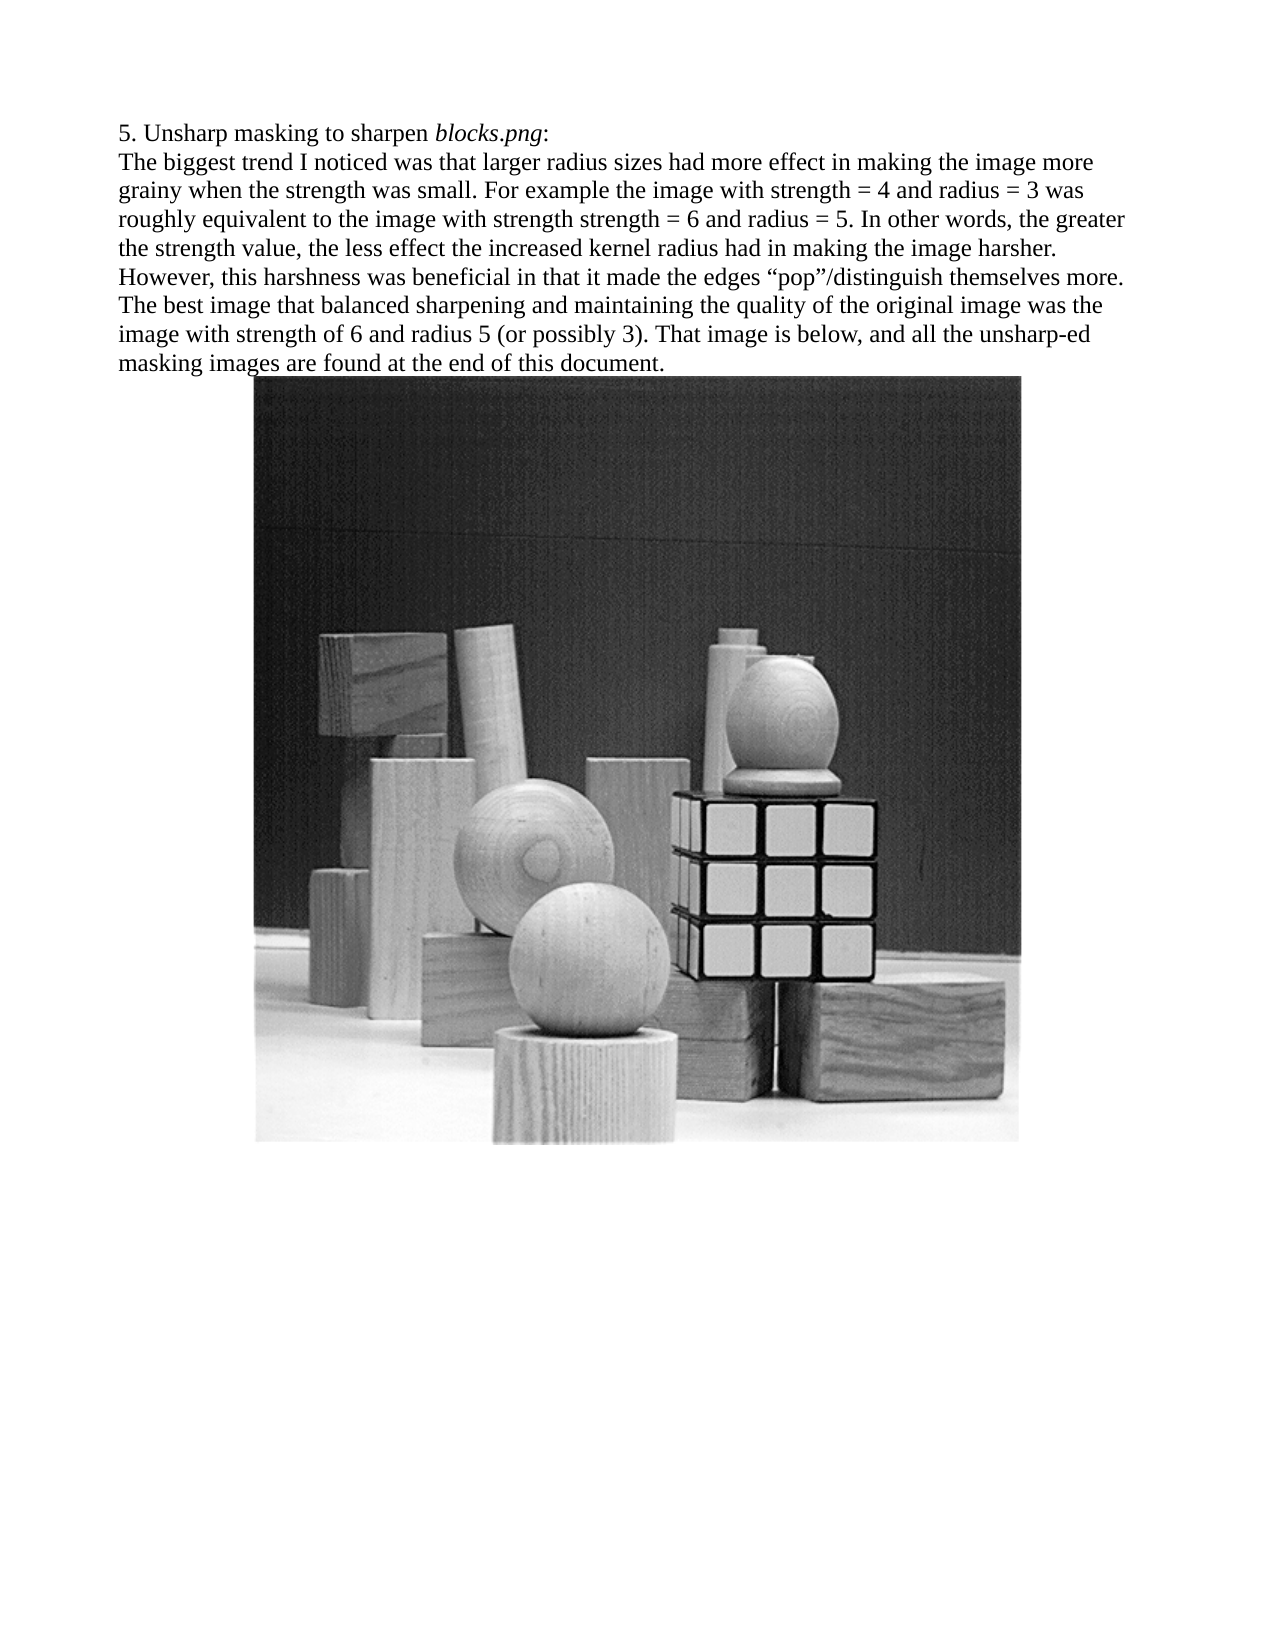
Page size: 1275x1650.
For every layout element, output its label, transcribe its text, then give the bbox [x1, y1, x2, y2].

text The biggest trend I noticed was that larger radius sizes had more effect in making the image more grainy when the strength was small. For example the image with strength = 4 and radius = 3 was roughly equivalent to the image with strength strength = 6 and radius = 5. In other words, the greater the strength value, the less effect the increased kernel radius had in making the image harsher. However, this harshness was beneficial in that it made the edges “pop”/distinguish themselves more. The best image that balanced sharpening and maintaining the quality of the original image was the image with strength of 6 and radius 5 (or possibly 3). That image is below, and all the unsharp-ed masking images are found at the end of this document. [118, 147, 1157, 377]
text 5. Unsharp masking to sharpen blocks.png: [118, 118, 1157, 147]
picture [253, 376, 1022, 1145]
